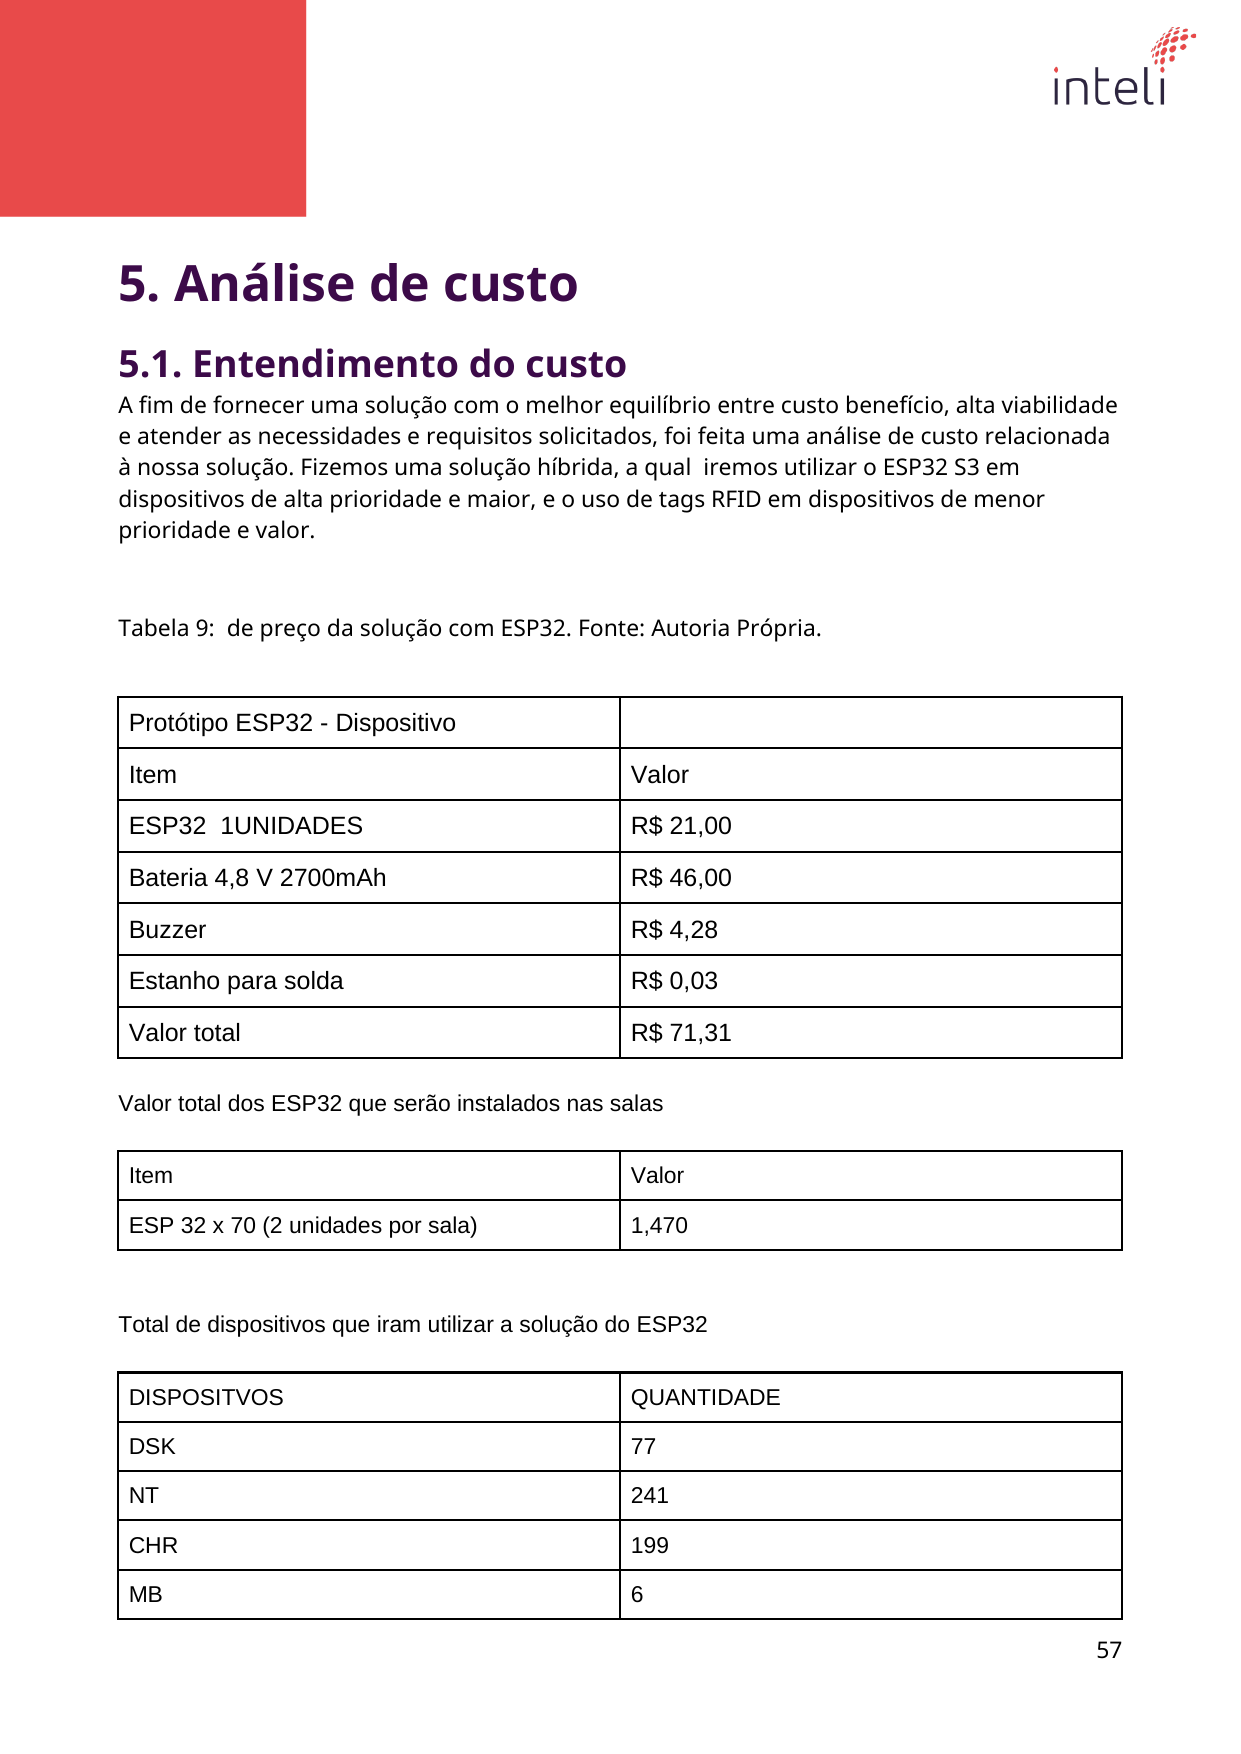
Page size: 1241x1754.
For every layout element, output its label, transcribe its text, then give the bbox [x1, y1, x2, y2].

table_cell 199 [621, 1521, 1121, 1568]
table_header Protótipo ESP32 - Dispositivo [119, 698, 619, 747]
table_cell Item [119, 749, 619, 799]
table_cell Valor [621, 749, 1121, 799]
text Valor total dos ESP32 que serão instalados nas salas [118, 1089, 1122, 1116]
table_cell Buzzer [119, 904, 619, 954]
table_cell ESP 32 x 70 (2 unidades por sala) [119, 1201, 619, 1248]
subtitle 5.1. Entendimento do custo [118, 338, 1122, 389]
table_cell DSK [119, 1423, 619, 1470]
table_cell R$ 21,00 [621, 801, 1121, 851]
table_cell Bateria 4,8 V 2700mAh [119, 853, 619, 902]
table_header Item [119, 1152, 619, 1199]
table_cell ESP32 1UNIDADES [119, 801, 619, 851]
table_header DISPOSITVOS [119, 1374, 619, 1421]
table_cell 1,470 [621, 1201, 1121, 1248]
table_cell 77 [621, 1423, 1121, 1470]
table_header QUANTIDADE [621, 1374, 1121, 1421]
table_cell Valor total [119, 1008, 619, 1057]
table_cell R$ 71,31 [621, 1008, 1121, 1057]
table_header [621, 698, 1121, 747]
text Tabela 9: de preço da solução com ESP32. Fonte: Autoria Própria. [118, 612, 1122, 643]
table_cell R$ 0,03 [621, 956, 1121, 1006]
table_cell CHR [119, 1521, 619, 1568]
subtitle 5. Análise de custo [118, 118, 1122, 316]
text A fim de fornecer uma solução com o melhor equilíbrio entre custo benefício, alta viabilidade e atender as necessidades e requisitos solicitados, foi feita uma análise de custo relacionada à nossa solução. Fizemos uma solução híbrida, a qual iremos utilizar o ESP32 S3 em dispositivos de alta prioridade e maior, e o uso de tags RFID em dispositivos de menor prioridade e valor. [118, 389, 1122, 545]
table_cell Estanho para solda [119, 956, 619, 1006]
table_cell 6 [621, 1571, 1121, 1618]
table_cell R$ 4,28 [621, 904, 1121, 954]
picture [0, 0, 307, 217]
table_cell NT [119, 1472, 619, 1519]
table_cell MB [119, 1571, 619, 1618]
table_header Valor [621, 1152, 1121, 1199]
table_cell 241 [621, 1472, 1121, 1519]
table_cell R$ 46,00 [621, 853, 1121, 902]
text Total de dispositivos que iram utilizar a solução do ESP32 [118, 1311, 1122, 1337]
picture [1054, 27, 1197, 105]
